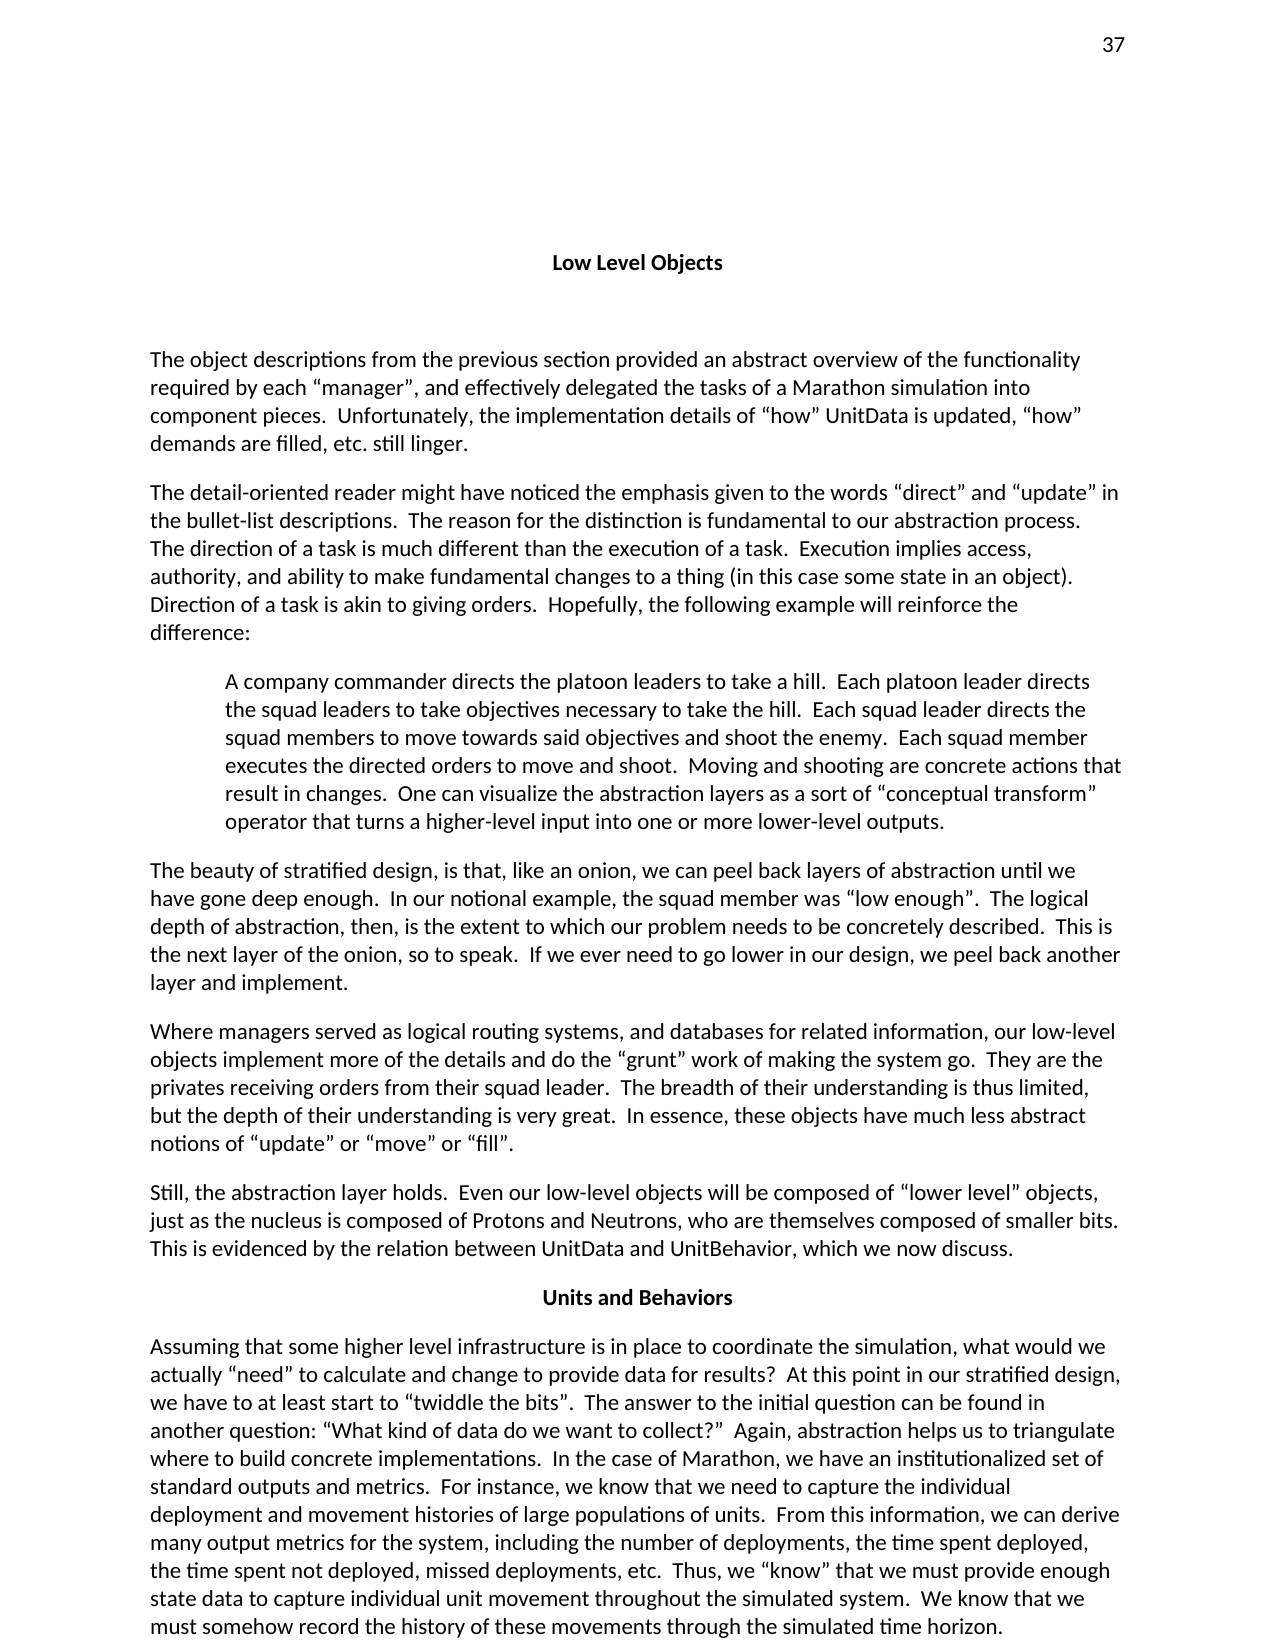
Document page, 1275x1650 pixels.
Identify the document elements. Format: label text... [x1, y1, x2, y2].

text Low Level Objects [150, 248, 1125, 276]
text The beauty of stratified design, is that, like an onion, we can peel back layers of abstraction until we have gone deep enough. In our notional example, the squad member was “low enough”. The logical depth of abstraction, then, is the extent to which our problem needs to be concretely described. This is the next layer of the onion, so to speak. If we ever need to go lower in our design, we peel back another layer and implement. [150, 856, 1125, 996]
text Units and Behaviors [150, 1283, 1125, 1311]
text The object descriptions from the previous section provided an abstract overview of the functionality required by each “manager”, and effectively delegated the tasks of a Marathon simulation into component pieces. Unfortunately, the implementation details of “how” UnitData is updated, “how” demands are filled, etc. still linger. [150, 345, 1125, 457]
text The detail-oriented reader might have noticed the emphasis given to the words “direct” and “update” in the bullet-list descriptions. The reason for the distinction is fundamental to our abstraction process. The direction of a task is much different than the execution of a task. Execution implies access, authority, and ability to make fundamental changes to a thing (in this case some state in an object). Direction of a task is akin to giving orders. Hopefully, the following example will reinforce the difference: [150, 478, 1125, 646]
text Still, the abstraction layer holds. Even our low-level objects will be composed of “lower level” objects, just as the nucleus is composed of Protons and Neutrons, who are themselves composed of smaller bits. This is evidenced by the relation between UnitData and UnitBehavior, which we now discuss. [150, 1178, 1125, 1262]
text Where managers served as logical routing systems, and databases for related information, our low-level objects implement more of the details and do the “grunt” work of making the system go. They are the privates receiving orders from their squad leader. The breadth of their understanding is thus limited, but the depth of their understanding is very great. In essence, these objects have much less abstract notions of “update” or “move” or “fill”. [150, 1017, 1125, 1157]
text A company commander directs the platoon leaders to take a hill. Each platoon leader directs the squad leaders to take objectives necessary to take the hill. Each squad leader directs the squad members to move towards said objectives and shoot the enemy. Each squad member executes the directed orders to move and shoot. Moving and shooting are concrete actions that result in changes. One can visualize the abstraction layers as a sort of “conceptual transform” operator that turns a higher-level input into one or more lower-level outputs. [225, 667, 1125, 835]
text Assuming that some higher level infrastructure is in place to coordinate the simulation, what would we actually “need” to calculate and change to provide data for results? At this point in our stratified design, we have to at least start to “twiddle the bits”. The answer to the initial question can be found in another question: “What kind of data do we want to collect?” Again, abstraction helps us to triangulate where to build concrete implementations. In the case of Marathon, we have an institutionalized set of standard outputs and metrics. For instance, we know that we need to capture the individual deployment and movement histories of large populations of units. From this information, we can derive many output metrics for the system, including the number of deployments, the time spent deployed, the time spent not deployed, missed deployments, etc. Thus, we “know” that we must provide enough state data to capture individual unit movement throughout the simulated system. We know that we must somehow record the history of these movements through the simulated time horizon. [150, 1332, 1125, 1640]
